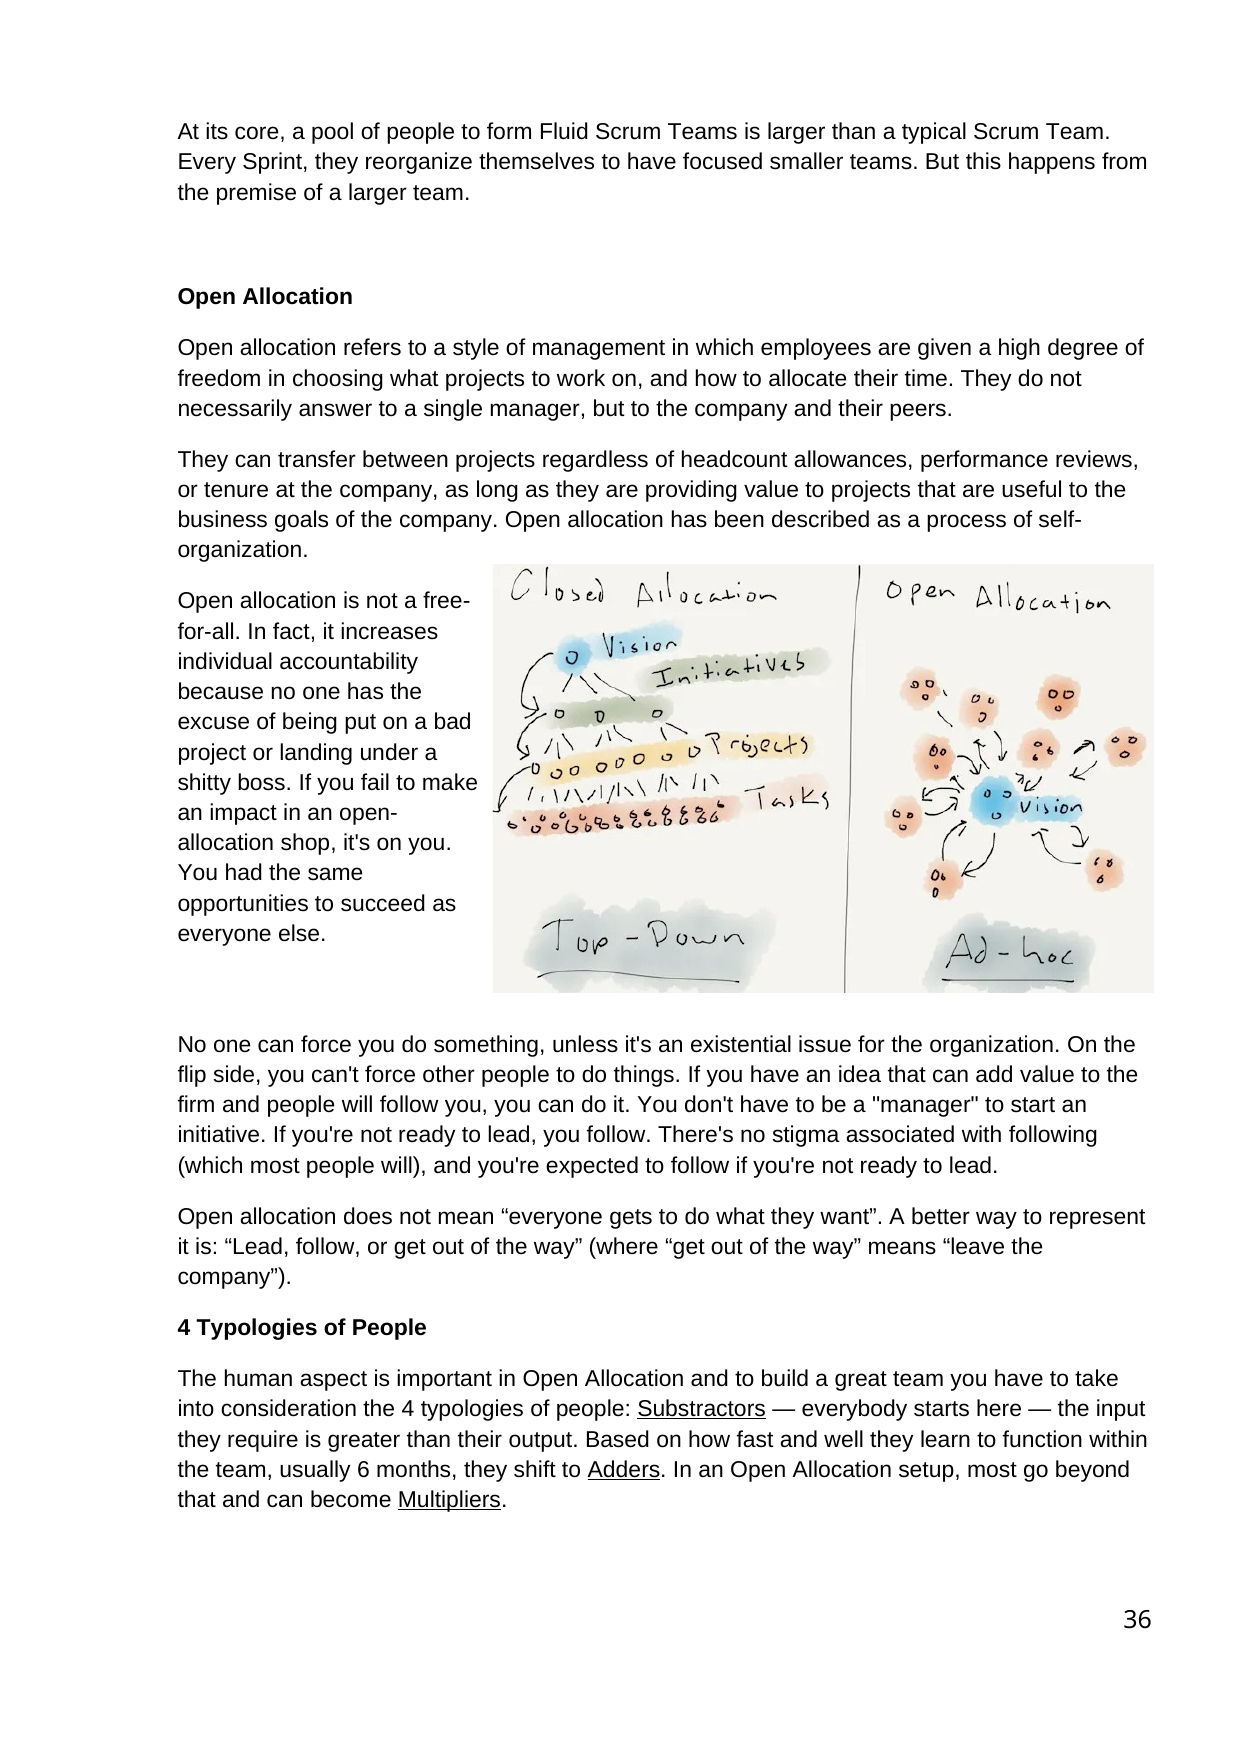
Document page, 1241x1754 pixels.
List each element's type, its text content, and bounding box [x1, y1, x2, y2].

text No one can force you do something, unless it's an existential issue for the organization. On the flip side, you can't force other people to do things. If you have an idea that can add value to the firm and people will follow you, you can do it. You don't have to be a "manager" to start an initiative. If you're not ready to lead, you follow. There's no stigma associated with following (which most people will), and you're expected to follow if you're not ready to lead. [177, 1031, 1152, 1178]
text Open allocation is not a free-for-all. In fact, it increases individual accountability because no one has the excuse of being put on a bad project or landing under a shitty boss. If you fail to make an impact in an open-allocation shop, it's on you. You had the same opportunities to succeed as everyone else. [177, 587, 492, 946]
text The human aspect is important in Open Allocation and to build a great team you have to take into consideration the 4 typologies of people: Substractors — everybody starts here — the input they require is greater than their output. Based on how fast and well they learn to function within the team, usually 6 months, they shift to Adders. In an Open Allocation setup, most go beyond that and can become Multipliers. [177, 1365, 1152, 1512]
picture [492, 564, 1154, 993]
text Open allocation refers to a style of management in which employees are given a high degree of freedom in choosing what projects to work on, and how to allocate their time. They do not necessarily answer to a single manager, but to the company and their peers. [177, 334, 1152, 421]
text Open allocation does not mean “everyone gets to do what they want”. A better way to represent it is: “Lead, follow, or get out of the way” (where “get out of the way” means “leave the company”). [177, 1203, 1152, 1289]
text Open Allocation [177, 283, 1152, 310]
text At its core, a pool of people to form Fluid Scrum Teams is larger than a typical Scrum Team. Every Sprint, they reorganize themselves to have focused smaller teams. But this happens from the premise of a larger team. [177, 118, 1152, 205]
text 4 Typologies of People [177, 1314, 1152, 1341]
text They can transfer between projects regardless of headcount allowances, performance reviews, or tenure at the company, as long as they are providing value to projects that are useful to the business goals of the company. Open allocation has been described as a process of self-organization. [177, 446, 1152, 563]
